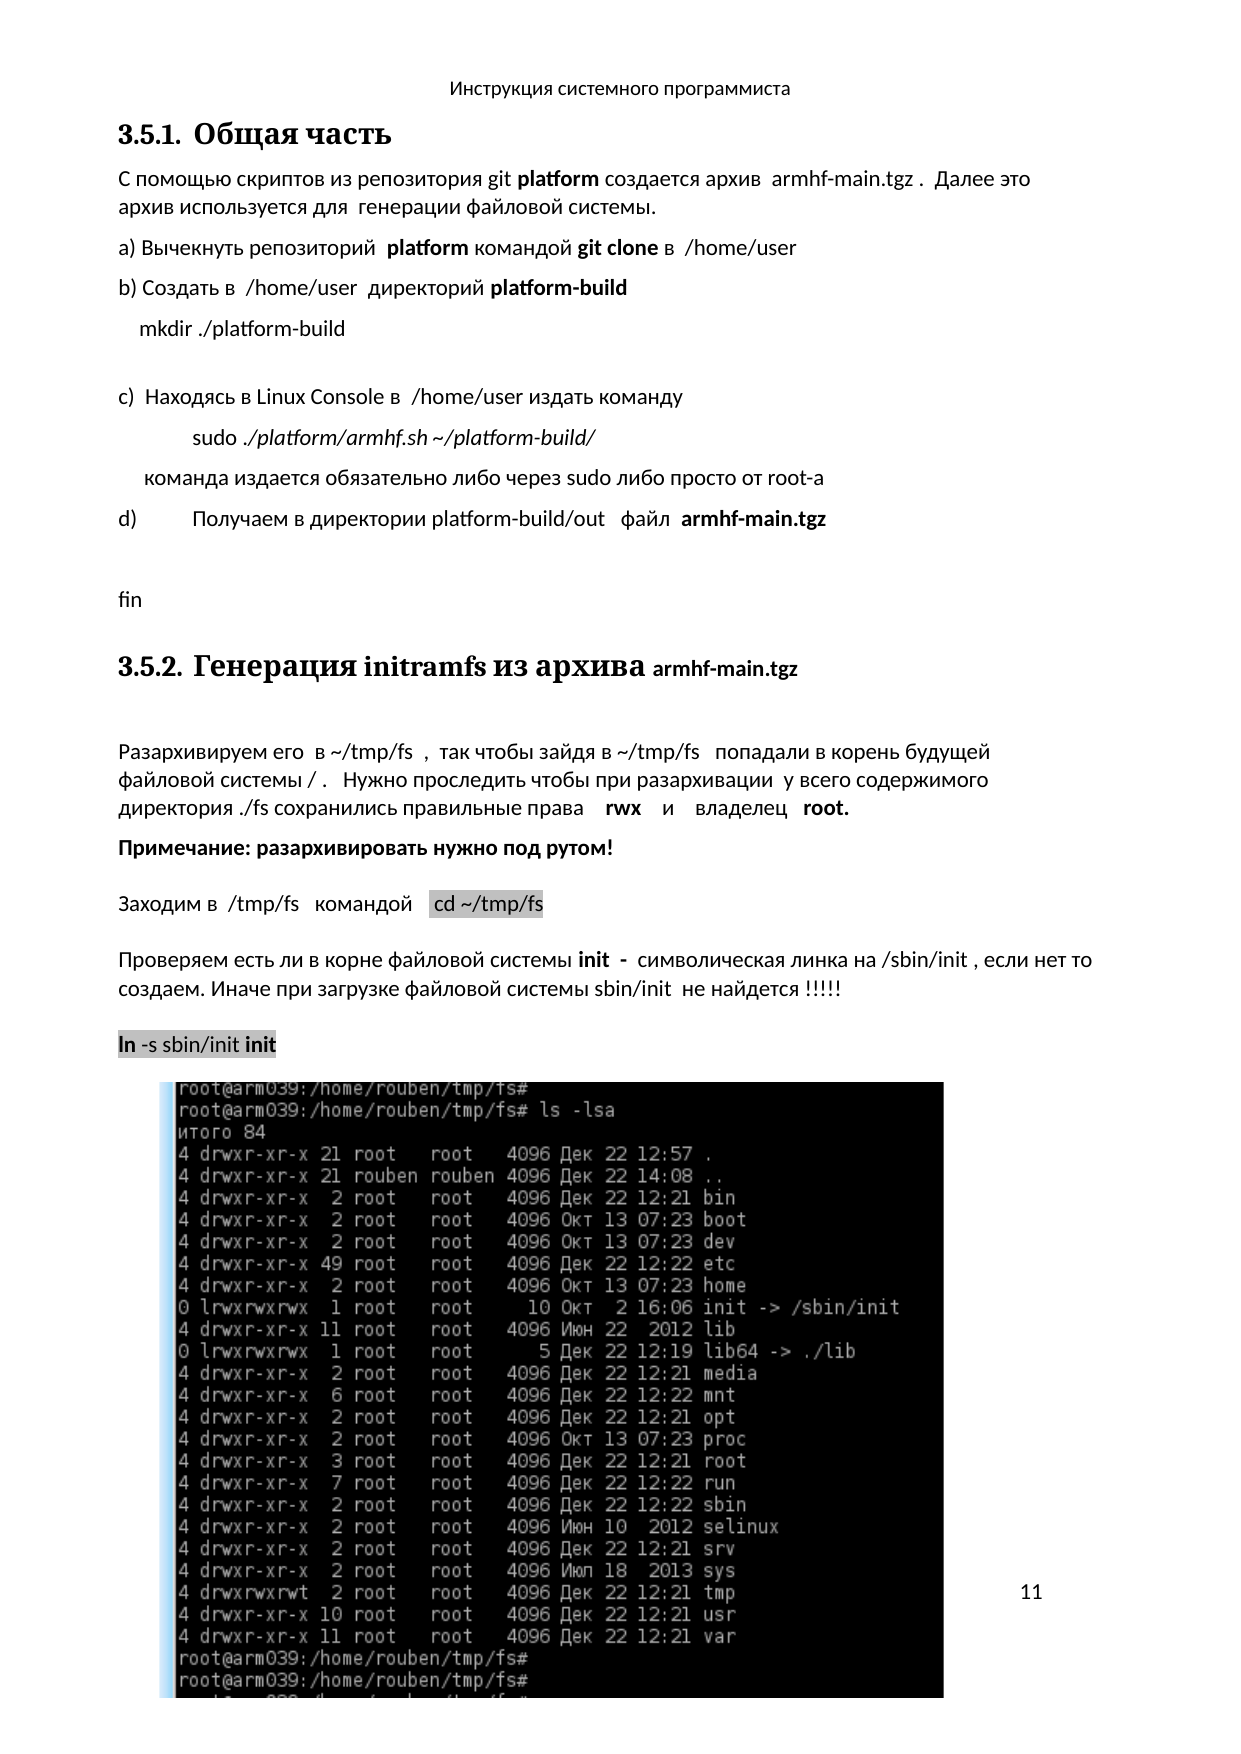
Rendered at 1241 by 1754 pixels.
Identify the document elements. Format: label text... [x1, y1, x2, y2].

text Примечание: разархивировать нужно под рутом! [118, 833, 1055, 862]
text fin [118, 585, 1055, 613]
text b) Создать в /home/user директорий platform-build [118, 273, 1055, 301]
text a) Вычекнуть репозиторий platform командой git clone в /home/user [118, 233, 1055, 261]
text команда издается обязательно либо через sudo либо просто от root-a [118, 463, 1055, 491]
text mkdir ./platform-build [118, 314, 1055, 342]
text с) Находясь в Linux Console в /home/user издать команду [118, 354, 1055, 410]
subtitle Генерация initramfs из архива armhf-main.tgz [118, 650, 1122, 684]
text ln -s sbin/init init [118, 1030, 1122, 1058]
text C помощью скриптов из репозитория git platform создается архив armhf-main.tgz . Далее это архив используется для генерации файловой системы. [118, 164, 1055, 220]
text sudo ./platform/armhf.sh ~/platform-build/ [118, 423, 1055, 451]
list Получаем в директории platform-build/out файл armhf-main.tgz [118, 504, 1055, 532]
text Разархивируем его в ~/tmp/fs , так чтобы зайдя в ~/tmp/fs попадали в корень будущей файловой системы / . Нужно проследить чтобы при разархивации у всего содержимого директория ./fs сохранились правильные права rwx и владелец root. [118, 737, 1055, 821]
subtitle Общая часть [118, 118, 1122, 152]
text Заходим в /tmp/fs командой cd ~/tmp/fs [118, 889, 1122, 918]
text Проверяем есть ли в корне файловой системы init - символическая линка на /sbin/init , если нет то создаем. Иначе при загрузке файловой системы sbin/init не найдется !!!!! [118, 946, 1122, 1002]
